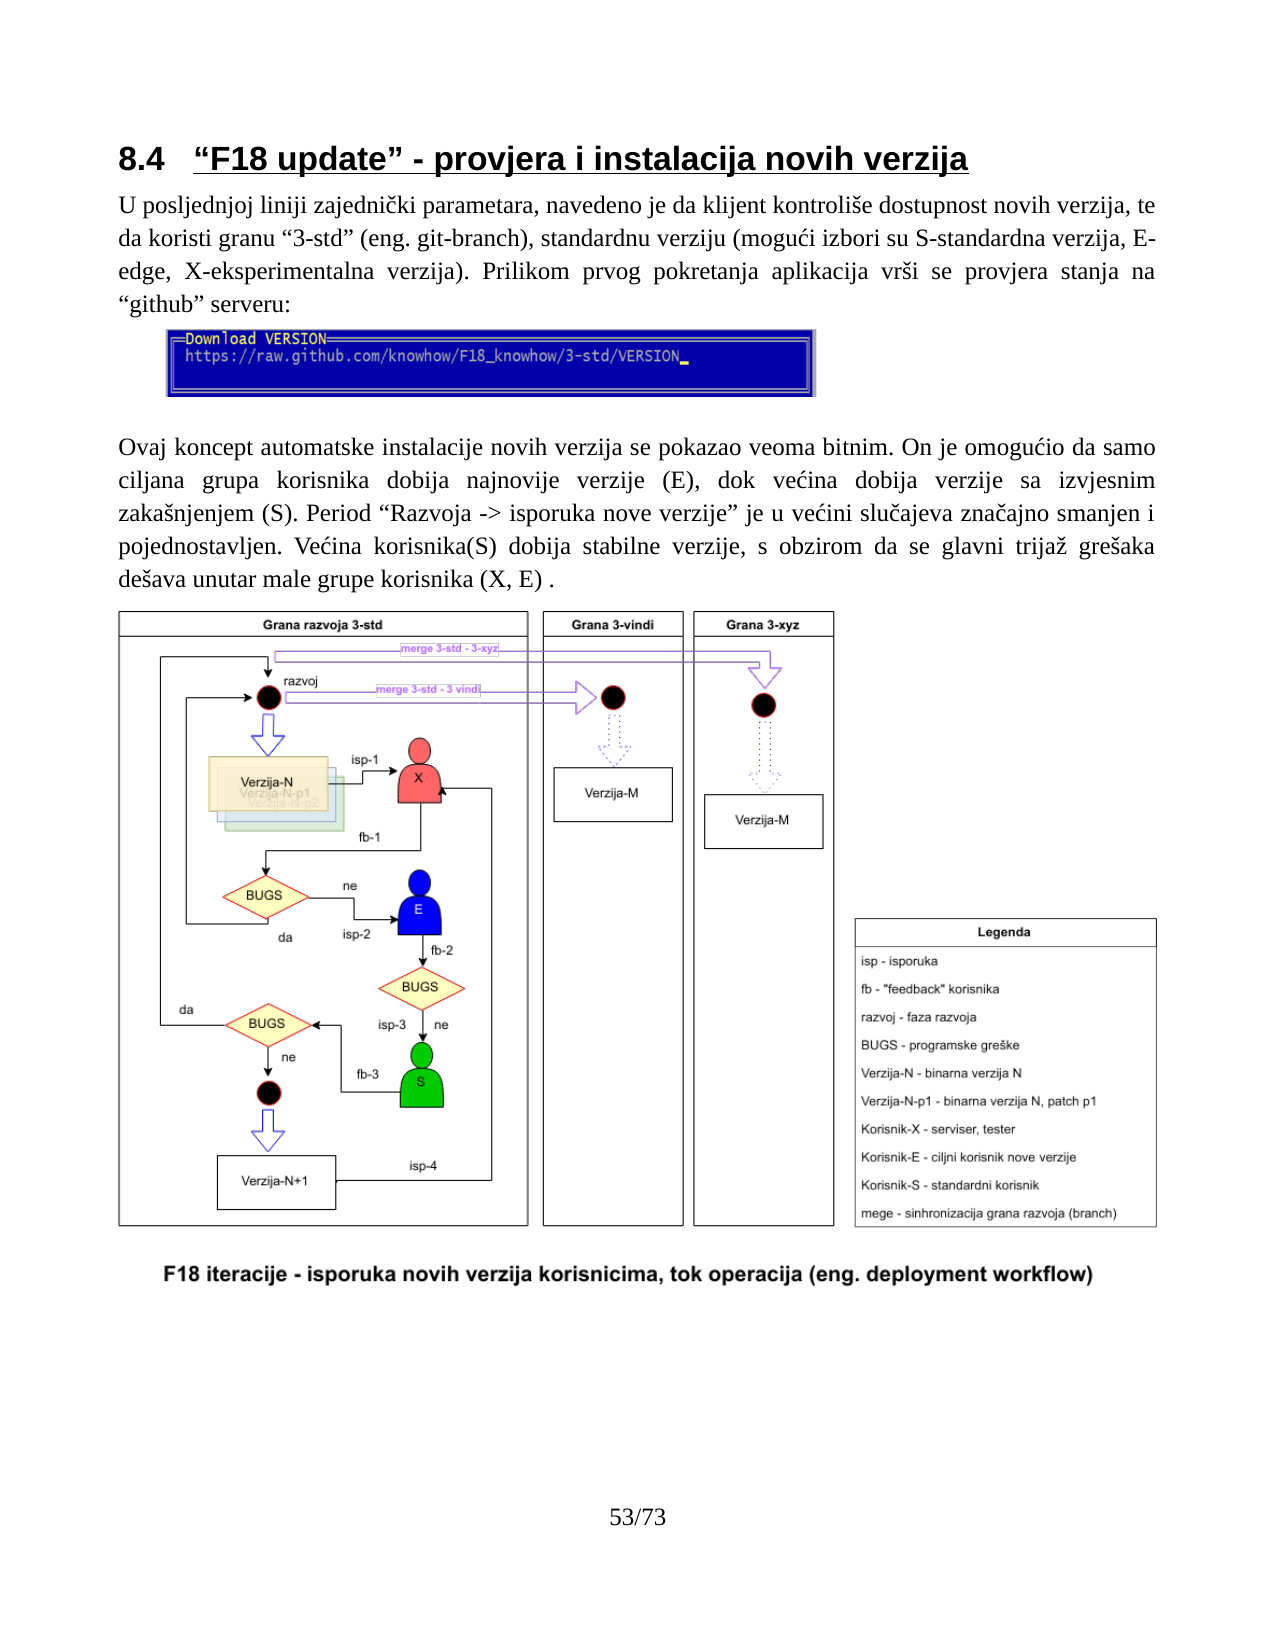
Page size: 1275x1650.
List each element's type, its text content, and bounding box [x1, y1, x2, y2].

picture [165, 329, 817, 397]
text Ovaj koncept automatske instalacije novih verzija se pokazao veoma bitnim. On je omogućio da samo ciljana grupa korisnika dobija najnovije verzije (E), dok većina dobija verzije sa izvjesnim zakašnjenjem (S). Period “Razvoja -> isporuka nove verzije” je u većini slučajeva značajno smanjen i pojednostavljen. Većina korisnika(S) dobija stabilne verzije, s obzirom da se glavni trijaž grešaka dešava unutar male grupe korisnika (X, E) . [118, 432, 1157, 593]
text U posljednjoj liniji zajednički parametara, navedeno je da klijent kontroliše dostupnost novih verzija, te da koristi granu “3-std” (eng. git-branch), standardnu verziju (mogući izbori su S-standardna verzija, E-edge, X-eksperimentalna verzija). Prilikom prvog pokretanja aplikacija vrši se provjera stanja na “github” serveru: [118, 190, 1157, 318]
subtitle “F18 update” - provjera i instalacija novih verzija [118, 139, 1157, 178]
picture [118, 611, 1157, 1292]
